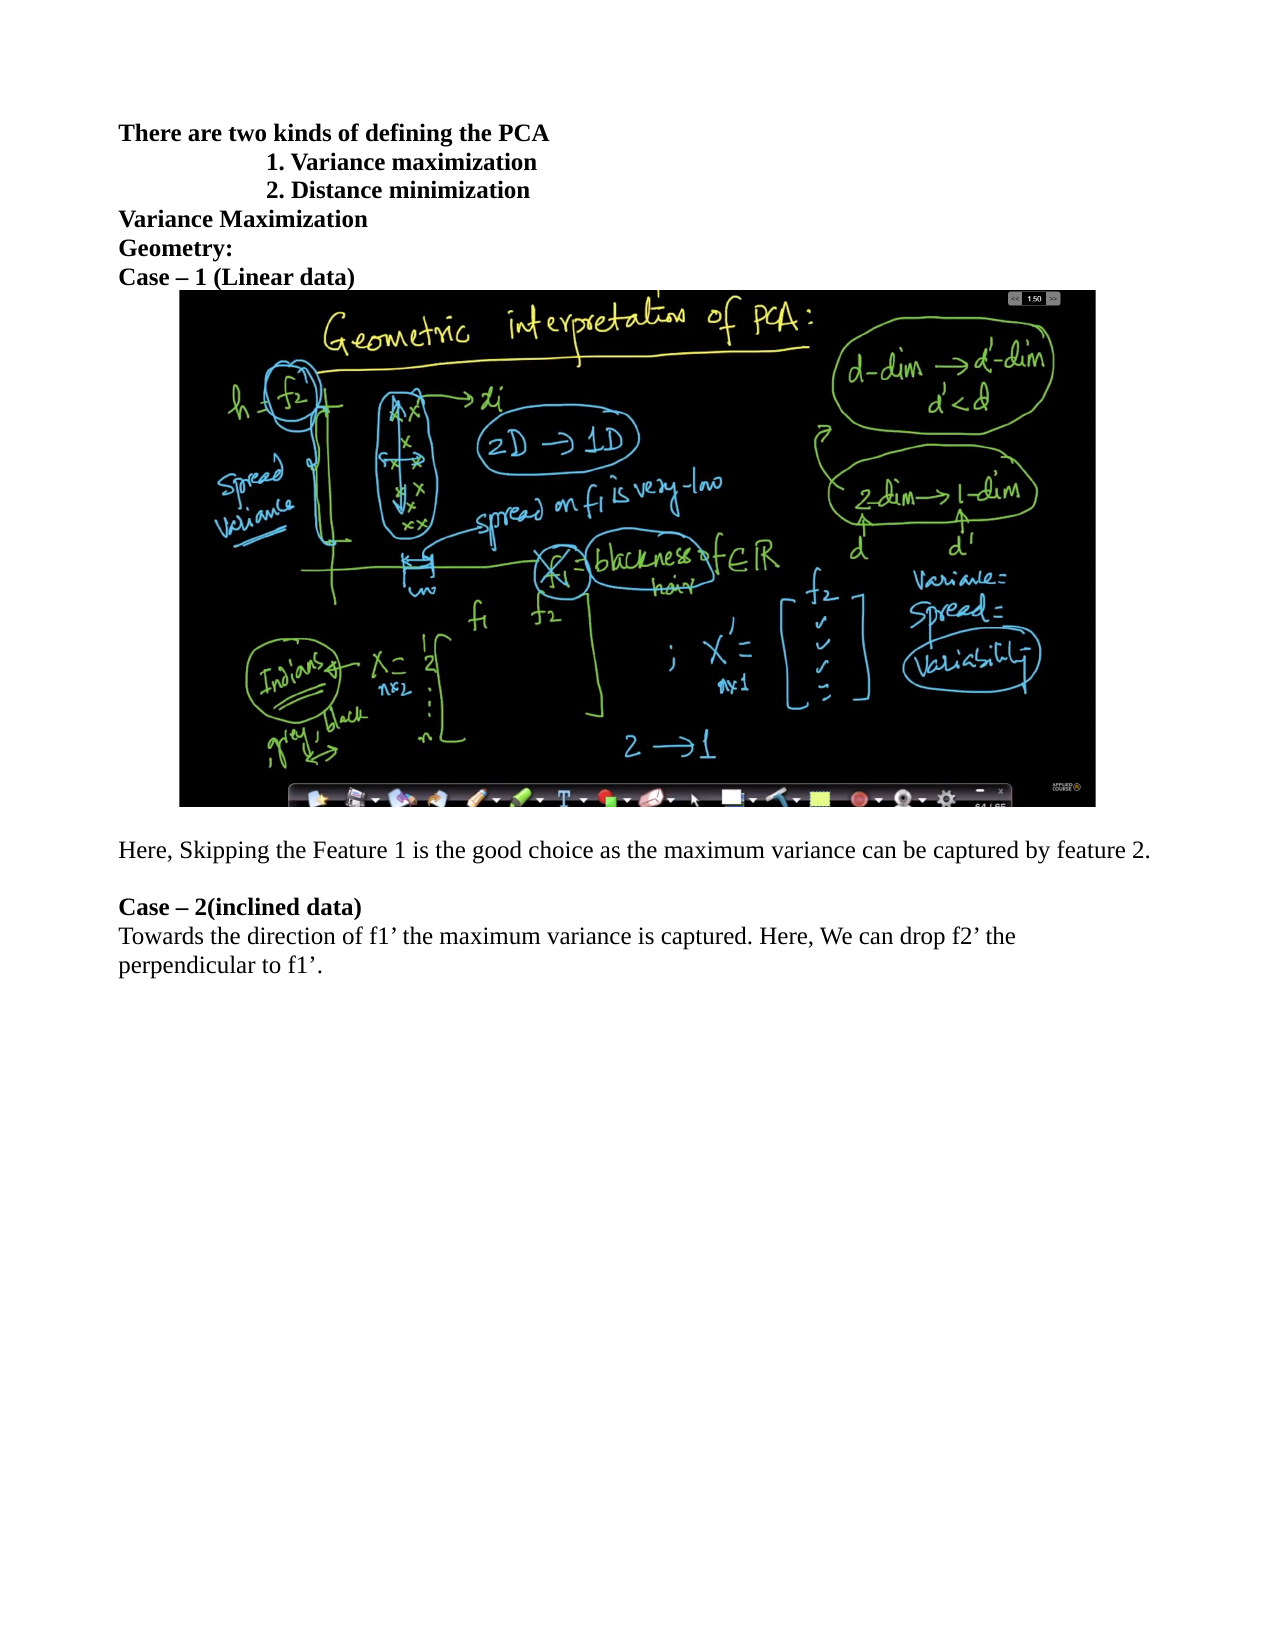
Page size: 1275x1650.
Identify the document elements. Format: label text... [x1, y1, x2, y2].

text Geometry: [118, 233, 1157, 262]
text Here, Skipping the Feature 1 is the good choice as the maximum variance can be captured by feature 2. [118, 835, 1157, 864]
text 2. Distance minimization [118, 176, 1157, 204]
text 1. Variance maximization [118, 147, 1157, 176]
picture [179, 290, 1096, 807]
text There are two kinds of defining the PCA [118, 118, 1157, 147]
text Case – 1 (Linear data) [118, 262, 1157, 291]
text Case – 2(inclined data) [118, 892, 1157, 921]
text Towards the direction of f1’ the maximum variance is captured. Here, We can drop f2’ the perpendicular to f1’. [118, 921, 1157, 979]
text Variance Maximization [118, 204, 1157, 233]
